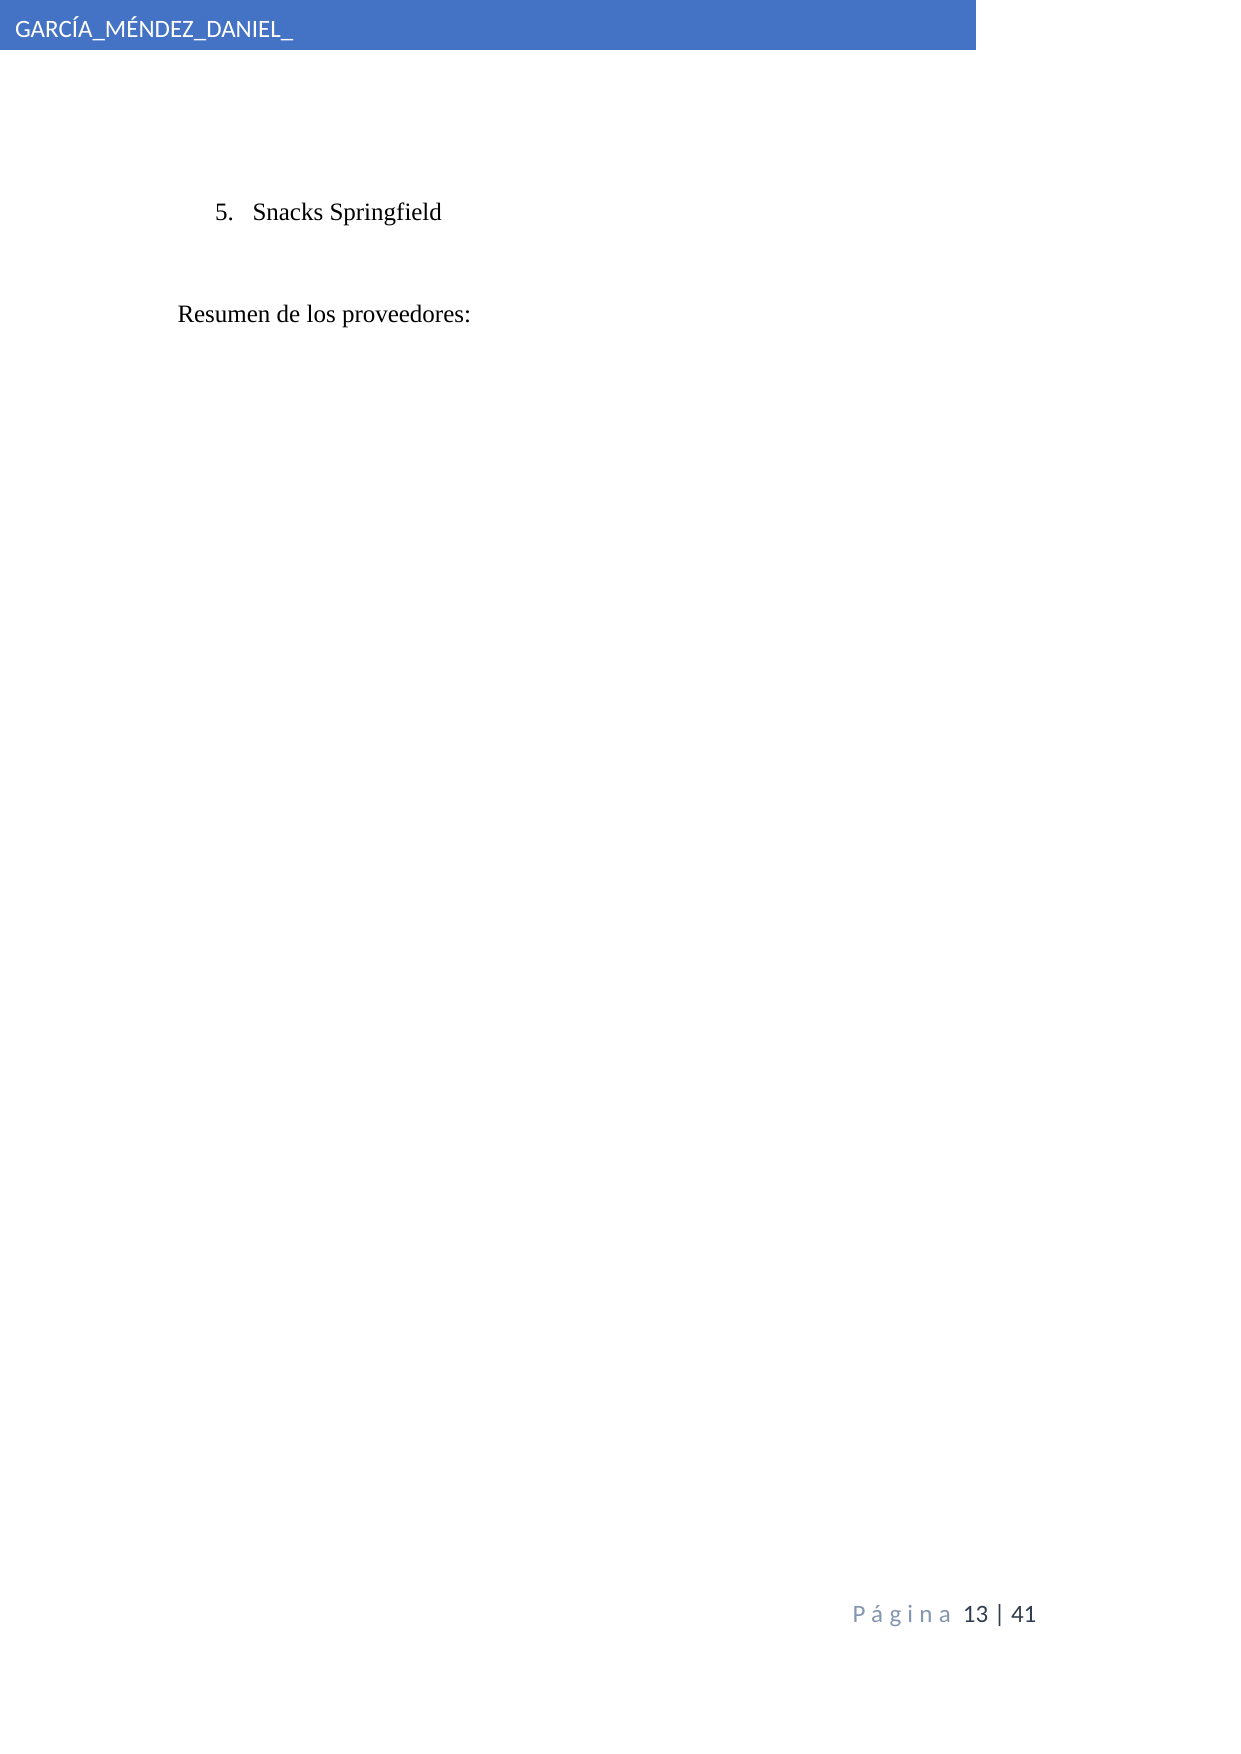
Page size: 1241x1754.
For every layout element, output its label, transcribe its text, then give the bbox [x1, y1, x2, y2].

text Resumen de los proveedores: [177, 299, 1063, 327]
list Snacks Springfield [215, 197, 1063, 226]
